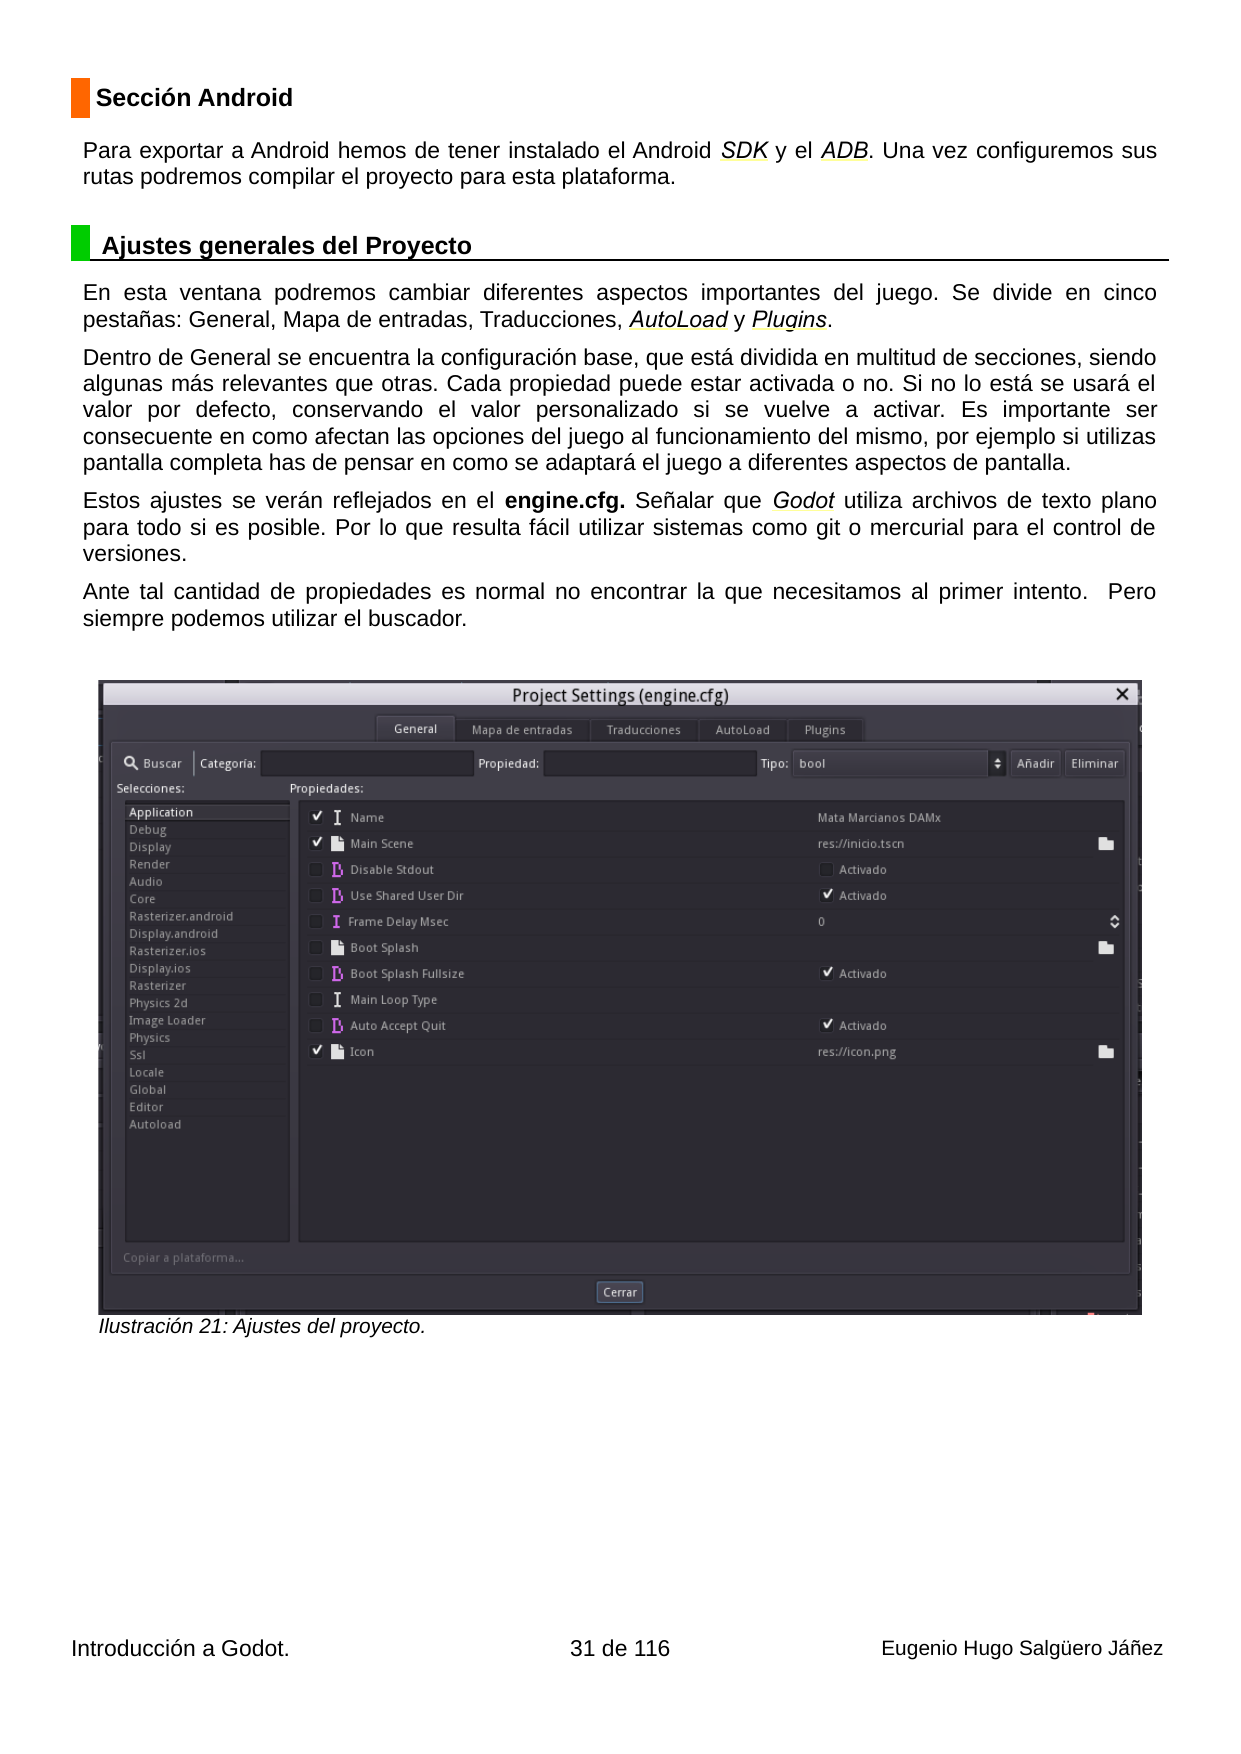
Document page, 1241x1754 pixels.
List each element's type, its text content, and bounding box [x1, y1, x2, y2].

subtitle Ajustes generales del Proyecto [90, 225, 1169, 259]
text Dentro de General se encuentra la configuración base, que está dividida en multitud de secciones, siendo algunas más relevantes que otras. Cada propiedad puede estar activada o no. Si no lo está se usará el valor por defecto, conservando el valor personalizado si se vuelve a activar. Es importante ser consecuente en como afectan las opciones del juego al funcionamiento del mismo, por ejemplo si utilizas pantalla completa has de pensar en como se adaptará el juego a diferentes aspectos de pantalla. [83, 344, 1158, 476]
text [98, 668, 1142, 680]
text Ilustración 21: Ajustes del proyecto. [98, 1315, 1142, 1338]
subtitle Sección Android [71, 77, 1169, 118]
text Estos ajustes se verán reflejados en el engine.cfg. Señalar que Godot utiliza archivos de texto plano para todo si es posible. Por lo que resulta fácil utilizar sistemas como git o mercurial para el control de versiones. [83, 487, 1158, 566]
text En esta ventana podremos cambiar diferentes aspectos importantes del juego. Se divide en cinco pestañas: General, Mapa de entradas, Traducciones, AutoLoad y Plugins. [83, 279, 1158, 332]
picture [98, 680, 1142, 1315]
text Para exportar a Android hemos de tener instalado el Android SDK y el ADB. Una vez configuremos sus rutas podremos compilar el proyecto para esta plataforma. [83, 137, 1158, 189]
text Ante tal cantidad de propiedades es normal no encontrar la que necesitamos al primer intento. Pero siempre podemos utilizar el buscador. [83, 578, 1158, 631]
